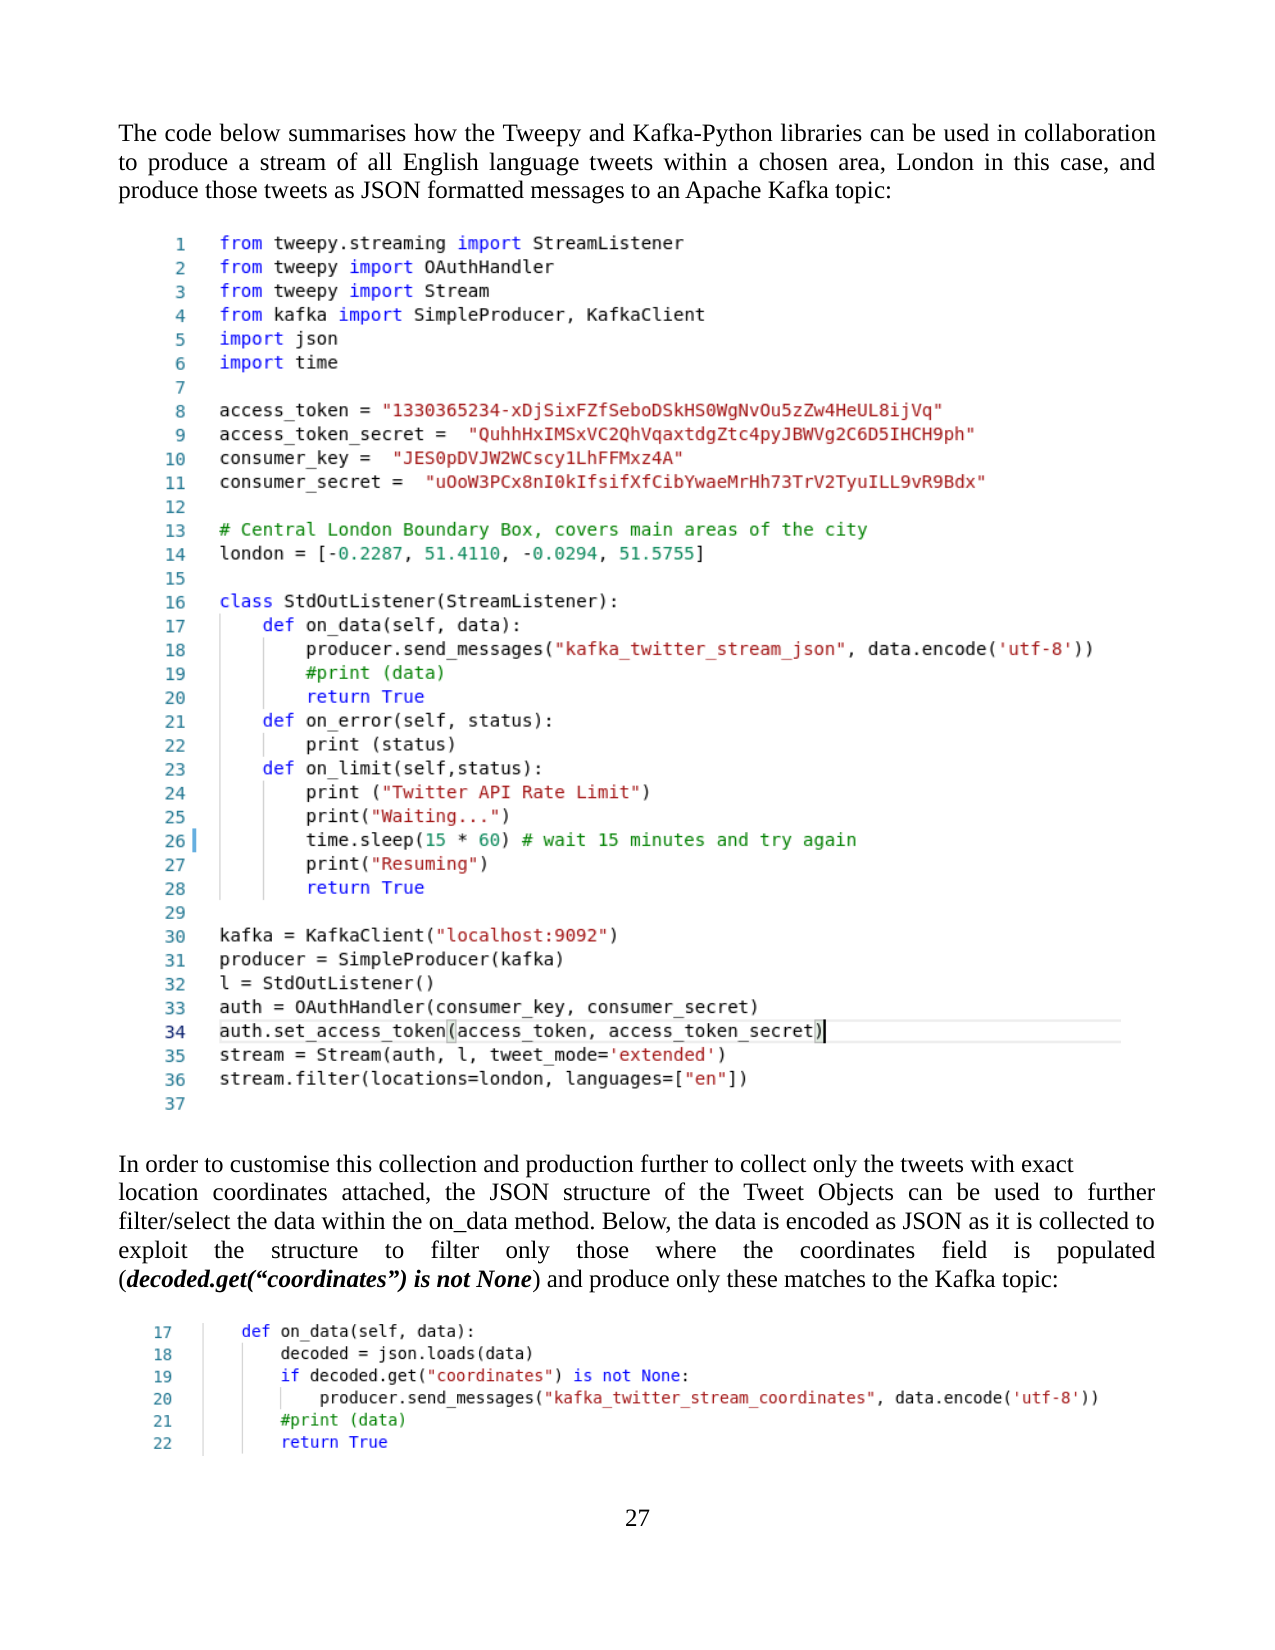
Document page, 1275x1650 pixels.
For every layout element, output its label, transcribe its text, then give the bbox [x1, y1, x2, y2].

picture [154, 233, 1121, 1120]
text In order to customise this collection and production further to collect only the tweets with exact [118, 1149, 1157, 1177]
picture [147, 1323, 1140, 1456]
text The code below summarises how the Tweepy and Kafka-Python libraries can be used in collaboration to produce a stream of all English language tweets within a chosen area, London in this case, and produce those tweets as JSON formatted messages to an Apache Kafka topic: [118, 118, 1157, 204]
text location coordinates attached, the JSON structure of the Tweet Objects can be used to further filter/select the data within the on_data method. Below, the data is encoded as JSON as it is collected to exploit the structure to filter only those where the coordinates field is populated (decoded.get(“coordinates”) is not None) and produce only these matches to the Kafka topic: [118, 1177, 1157, 1292]
